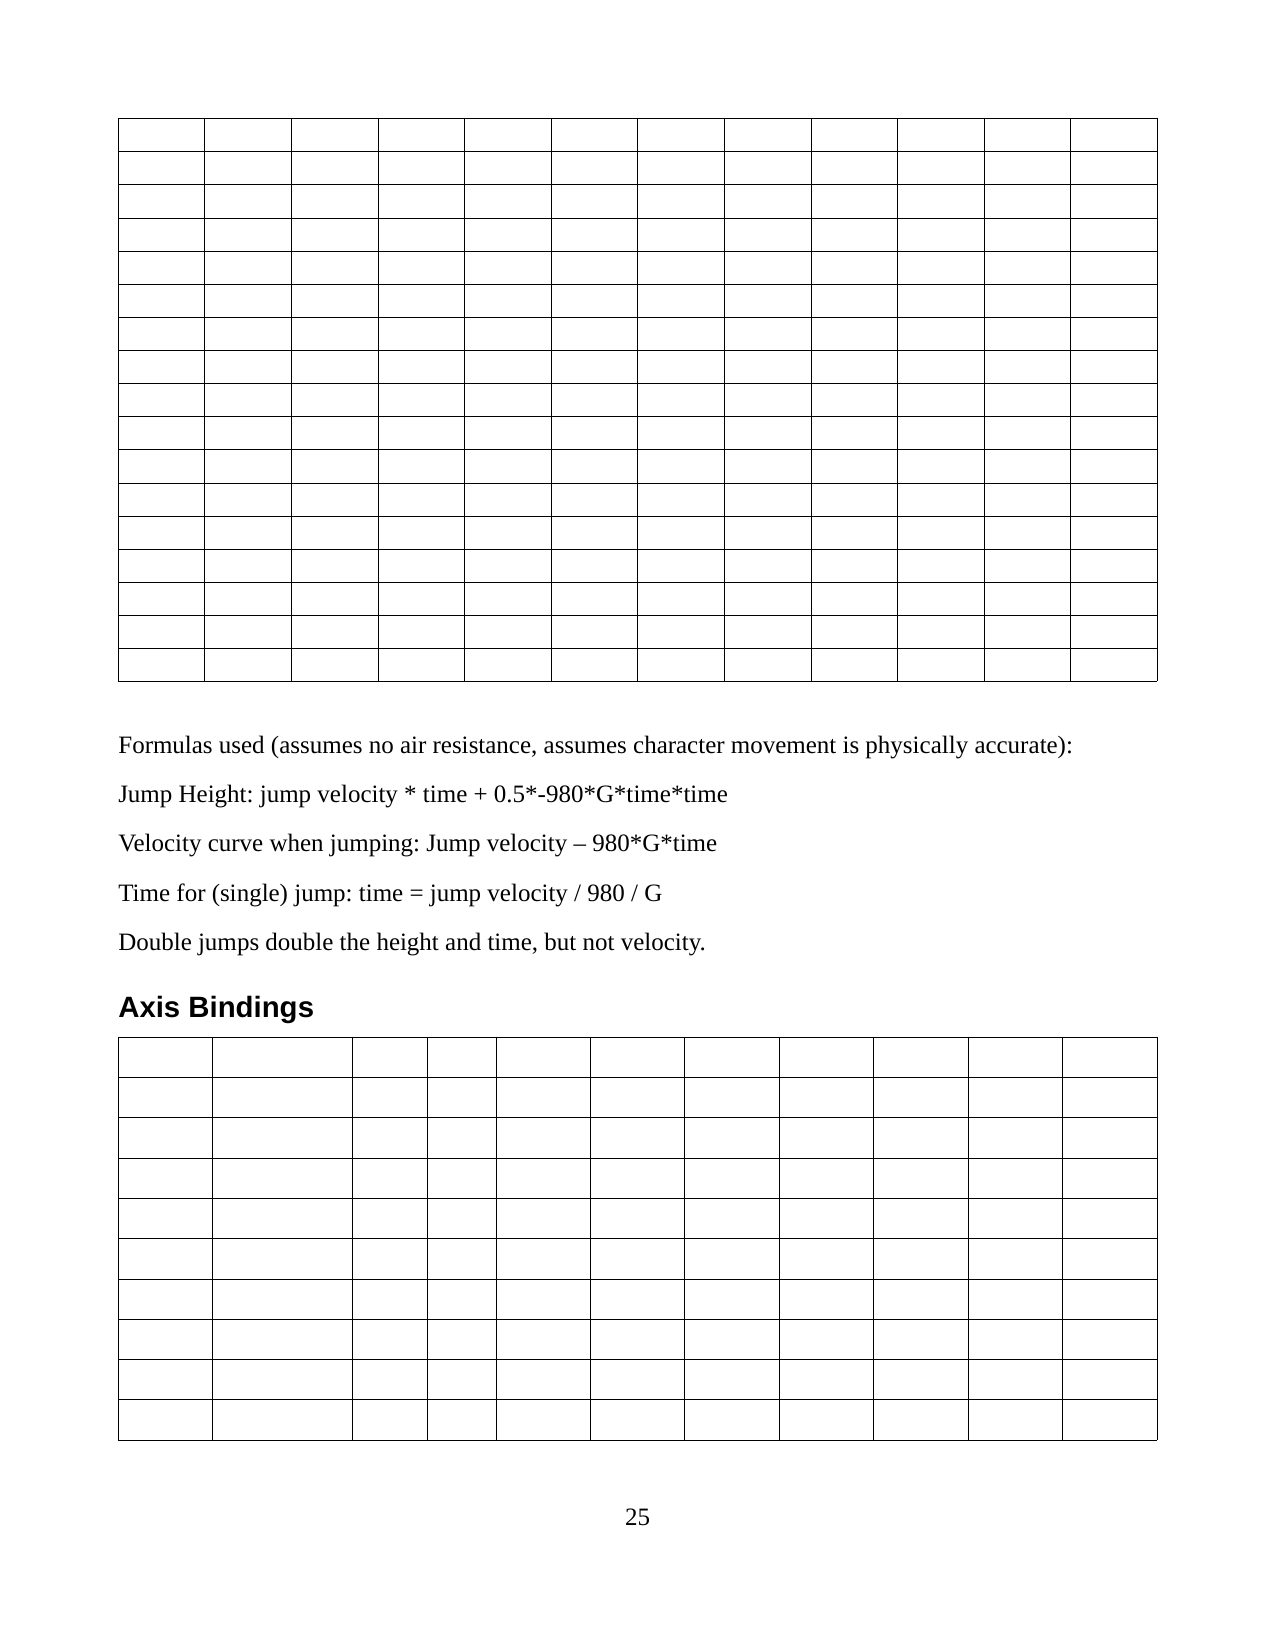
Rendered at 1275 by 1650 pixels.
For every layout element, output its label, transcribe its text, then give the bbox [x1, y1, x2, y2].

table_cell Jump Height [119, 252, 204, 284]
table_cell Time To Reach Kill Velocity [119, 417, 204, 449]
table_cell 1.50 [465, 550, 551, 582]
table_cell [874, 1159, 968, 1198]
table_cell [725, 219, 811, 251]
table_cell [497, 1360, 590, 1399]
table_cell [205, 550, 291, 582]
table_cell [685, 1159, 779, 1198]
table_cell 67.47 [638, 252, 724, 284]
table_cell [205, 219, 291, 251]
table_cell 183.67 [725, 318, 811, 350]
table_cell 268.92 [898, 318, 984, 350]
table_cell Fire [119, 1118, 212, 1157]
table_cell 197.55 [812, 285, 897, 317]
table_cell [725, 583, 811, 615]
table_cell 141.63 [292, 351, 378, 383]
table_cell [591, 1360, 684, 1399]
table_cell 349.97 [1071, 285, 1157, 317]
table_cell [1071, 384, 1157, 416]
table_cell 250.90 [552, 351, 637, 383]
table_cell 761.57 [985, 616, 1070, 648]
table_cell [497, 1320, 590, 1359]
table_cell Crouch [119, 1078, 212, 1117]
table_cell [292, 384, 378, 416]
table_cell Max Survivable Fall Time [119, 550, 204, 582]
table_cell [591, 1118, 684, 1157]
table_cell [205, 351, 291, 383]
table_cell 250.00 [465, 450, 551, 482]
table_cell [497, 1280, 590, 1319]
table_cell [205, 484, 291, 516]
table_cell 2.00 [725, 550, 811, 582]
table_cell 0.61 [725, 152, 811, 184]
table_cell [874, 1118, 968, 1157]
table_cell 0.61 [465, 119, 551, 151]
table_cell 0.81 [985, 152, 1070, 184]
table_cell [205, 384, 291, 416]
table_cell [780, 1280, 873, 1319]
table_cell [685, 1199, 779, 1238]
table_cell 0.38 [292, 152, 378, 184]
table_cell 174.99 [1071, 252, 1157, 284]
table_cell 250.00 [898, 450, 984, 482]
table_cell [428, 1360, 496, 1399]
table_cell [969, 1118, 1062, 1157]
text Jump Height: jump velocity * time + 0.5*-980*G*time*time [118, 779, 1157, 808]
table_cell [205, 285, 291, 317]
table_cell [205, 616, 291, 648]
table_cell 0.51 [292, 119, 378, 151]
table_cell Running Double Jump Height [119, 351, 204, 383]
table_cell 207.36 [465, 351, 551, 383]
table_cell [428, 1400, 496, 1440]
table_cell [353, 1199, 427, 1238]
table_cell 1.20 [1071, 119, 1157, 151]
table_cell [591, 1159, 684, 1198]
table_cell Z [213, 1239, 352, 1278]
table_cell [205, 119, 291, 151]
table_cell 46.08 [465, 252, 551, 284]
table_cell Running Jump Time [119, 152, 204, 184]
table_cell Distance to Reach Kill Velocity [119, 450, 204, 482]
table_cell [969, 1360, 1062, 1399]
table_cell 70.81 [292, 318, 378, 350]
table_cell 1.65 [552, 550, 637, 582]
table_cell 0.42 [379, 152, 464, 184]
table_cell [874, 1239, 968, 1278]
table_header Key [213, 1038, 352, 1077]
table_cell 239.04 [898, 285, 984, 317]
table_cell 0.76 [292, 185, 378, 217]
table_cell 1.35 [812, 185, 897, 217]
table_cell 1.79 [1071, 185, 1157, 217]
table_cell Double Jump Time [119, 119, 204, 151]
table_cell 1.63 [985, 185, 1070, 217]
table_cell [898, 583, 984, 615]
table_cell [969, 1239, 1062, 1278]
table_cell 250.00 [379, 450, 464, 482]
table_cell 38.08 [379, 252, 464, 284]
table_cell 0.71 [898, 417, 984, 449]
table_cell 5,585.66 [985, 649, 1070, 681]
table_header Alt2 [969, 1038, 1062, 1077]
table_cell LeftMouseButton [213, 1118, 352, 1157]
table_cell 1,874.95 [292, 649, 378, 681]
table_cell [1063, 1360, 1157, 1399]
table_cell [1063, 1400, 1157, 1440]
table_cell [205, 152, 291, 184]
table_cell 0.71 [725, 417, 811, 449]
table_cell [780, 1360, 873, 1399]
table_cell 0.67 [812, 152, 897, 184]
table_cell [353, 1280, 427, 1319]
table_cell [1063, 1280, 1157, 1319]
table_cell 76.16 [379, 285, 464, 317]
table_cell [205, 649, 291, 681]
table_cell [428, 1320, 496, 1359]
table_cell 0.56 [379, 119, 464, 151]
table_cell 55.76 [552, 252, 637, 284]
table_cell 98.78 [812, 252, 897, 284]
table_cell 325.39 [985, 318, 1070, 350]
table_cell [119, 484, 204, 516]
table_cell 1.24 [292, 550, 378, 582]
table_cell 222.24 [812, 318, 897, 350]
table_cell 504.62 [465, 616, 551, 648]
table_cell [898, 384, 984, 416]
table_cell 103.68 [465, 318, 551, 350]
text Time for (single) jump: time = jump velocity / 980 / G [118, 878, 1157, 906]
table_cell 0.82 [725, 119, 811, 151]
table_cell [205, 450, 291, 482]
table_cell [812, 384, 897, 416]
table_cell [591, 1199, 684, 1238]
table_cell [497, 1159, 590, 1198]
table_cell 0.36 [638, 517, 724, 549]
table_cell [874, 1078, 968, 1117]
table_cell 787.44 [1071, 351, 1157, 383]
table_cell 2,408.21 [465, 649, 551, 681]
table_cell [428, 1199, 496, 1238]
table_cell [205, 583, 291, 615]
table_cell [205, 252, 291, 284]
table_cell [353, 1320, 427, 1359]
table_cell 81.63 [725, 252, 811, 284]
table_cell 828.01 [1071, 616, 1157, 648]
table_cell 444.49 [812, 351, 897, 383]
table_cell Running Double Jump Time [119, 185, 204, 217]
table_cell [497, 1199, 590, 1238]
table_cell [119, 219, 204, 251]
table_cell [638, 219, 724, 251]
table_cell 650.78 [985, 351, 1070, 383]
table_cell 0.71 [985, 417, 1070, 449]
table_cell 2.93 [1071, 550, 1157, 582]
table_cell Max Survivable Fall Height [119, 649, 204, 681]
table_header Cmd [591, 1038, 684, 1077]
table_cell [638, 384, 724, 416]
table_cell [552, 219, 637, 251]
table_cell MouseWheelUp [213, 1280, 352, 1319]
table_cell [969, 1078, 1062, 1117]
table_cell [780, 1159, 873, 1198]
table_cell [205, 417, 291, 449]
table_cell 1.09 [985, 119, 1070, 151]
table_cell 367.35 [725, 351, 811, 383]
table_cell 2.42 [898, 550, 984, 582]
table_cell 0.71 [638, 417, 724, 449]
table_cell 0.74 [638, 119, 724, 151]
table_cell [379, 484, 464, 516]
table_cell 0.71 [1071, 417, 1157, 449]
table_cell 0 [213, 1400, 352, 1440]
table_cell [874, 1199, 968, 1238]
table_cell [780, 1239, 873, 1278]
table_cell [780, 1078, 873, 1117]
table_cell 111.51 [552, 285, 637, 317]
table_cell 454.08 [292, 616, 378, 648]
table_cell [812, 583, 897, 615]
table_cell 2,745.73 [552, 649, 637, 681]
table_cell 85.69 [379, 318, 464, 350]
table_cell [497, 1078, 590, 1117]
table_cell [780, 1199, 873, 1238]
table_cell [985, 484, 1070, 516]
table_cell MouseWheelDown [213, 1320, 352, 1359]
table_cell [497, 1400, 590, 1440]
table_cell 608.40 [725, 616, 811, 648]
table_cell Switch to Next Weapon [119, 1280, 212, 1319]
table_cell Switch to Best Weapon [119, 1360, 212, 1399]
table_cell [874, 1320, 968, 1359]
table_cell 0.71 [379, 417, 464, 449]
table_cell [119, 384, 204, 416]
table_cell [812, 484, 897, 516]
table_cell [969, 1320, 1062, 1359]
table_cell [685, 1118, 779, 1157]
table_cell 171.37 [379, 351, 464, 383]
table_cell 144.62 [985, 252, 1070, 284]
table_cell [591, 1239, 684, 1278]
table_cell [725, 484, 811, 516]
table_cell [725, 384, 811, 416]
table_cell 393.72 [1071, 318, 1157, 350]
table_cell 250.00 [1071, 450, 1157, 482]
table_cell [780, 1400, 873, 1440]
table_cell 1.37 [379, 550, 464, 582]
table_cell 1.22 [725, 185, 811, 217]
table_cell 0.90 [812, 119, 897, 151]
table_cell 0.67 [552, 119, 637, 151]
text Formulas used (assumes no air resistance, assumes character movement is physically accurate): [118, 730, 1157, 759]
table_cell [353, 1239, 427, 1278]
table_cell [428, 1078, 496, 1117]
table_cell 92.16 [465, 285, 551, 317]
table_cell [428, 1159, 496, 1198]
table_cell 569.34 [638, 616, 724, 648]
text Velocity curve when jumping: Jump velocity – 980*G*time [118, 828, 1157, 857]
table_cell [1063, 1159, 1157, 1198]
table_cell [874, 1360, 968, 1399]
table_cell 2,120.57 [379, 649, 464, 681]
table_cell [591, 1280, 684, 1319]
table_cell 1.01 [552, 185, 637, 217]
table_header Shift2 [780, 1038, 873, 1077]
table_cell 0.71 [292, 417, 378, 449]
table_cell [465, 219, 551, 251]
table_cell [205, 318, 291, 350]
table_cell [591, 1400, 684, 1440]
table_cell 0.44 [812, 517, 897, 549]
table_cell [353, 1118, 427, 1157]
table_cell 0.51 [552, 152, 637, 184]
table_cell 4,161.60 [812, 649, 897, 681]
table_cell [292, 219, 378, 251]
table_cell [292, 583, 378, 615]
table_cell 0.71 [465, 417, 551, 449]
table_cell [205, 517, 291, 549]
table_cell [465, 484, 551, 516]
table_cell ] [685, 1280, 779, 1319]
table_cell 125.45 [552, 318, 637, 350]
table_cell [812, 219, 897, 251]
table_cell 0.53 [985, 517, 1070, 549]
table_cell 250.00 [812, 450, 897, 482]
table_cell [685, 1400, 779, 1440]
table_header Alt [497, 1038, 590, 1077]
table_cell 0.30 [465, 517, 551, 549]
table_cell 0.99 [898, 119, 984, 151]
table_cell [1063, 1118, 1157, 1157]
table_cell 0.71 [552, 417, 637, 449]
table_cell [119, 583, 204, 615]
table_cell [465, 384, 551, 416]
table_cell 62.95 [292, 285, 378, 317]
table_cell [1063, 1078, 1157, 1117]
table_cell [552, 583, 637, 615]
table_cell 1.11 [638, 185, 724, 217]
table_cell [969, 1400, 1062, 1440]
table_cell [1071, 583, 1157, 615]
table_cell [353, 1400, 427, 1440]
table_cell [497, 1239, 590, 1278]
table_cell [428, 1280, 496, 1319]
table_cell 2.66 [985, 550, 1070, 582]
table_cell [428, 1118, 496, 1157]
table_cell 3,610.00 [725, 649, 811, 681]
table_cell [685, 1360, 779, 1399]
table_cell Running Jump Height [119, 318, 204, 350]
table_cell 119.52 [898, 252, 984, 284]
table_cell C [213, 1078, 352, 1117]
table_cell [379, 583, 464, 615]
table_cell [465, 583, 551, 615]
table_cell Toggle First/Third Person View [119, 1199, 212, 1238]
table_cell [1063, 1239, 1157, 1278]
table_cell 0.71 [812, 417, 897, 449]
table_cell 652.86 [812, 616, 897, 648]
table_cell 250.00 [985, 450, 1070, 482]
table_cell Min Time for Fall Damage [119, 517, 204, 549]
table_cell 0.25 [292, 517, 378, 549]
table_cell [379, 384, 464, 416]
table_cell [353, 1360, 427, 1399]
table_cell [898, 219, 984, 251]
table_cell [552, 484, 637, 516]
table_cell 303.59 [638, 351, 724, 383]
table_cell [591, 1320, 684, 1359]
table_cell 250.00 [292, 450, 378, 482]
table_cell 0.56 [638, 152, 724, 184]
table_cell Jump [119, 1159, 212, 1198]
table_cell [1071, 219, 1157, 251]
table_cell 0.92 [465, 185, 551, 217]
table_cell 0.48 [898, 517, 984, 549]
table_cell 250.00 [725, 450, 811, 482]
table_header Ctrl2 [874, 1038, 968, 1077]
table_cell 134.93 [638, 285, 724, 317]
table_cell 703.59 [898, 616, 984, 648]
table_header Cmd2 [1063, 1038, 1157, 1077]
table_cell 0.90 [1071, 152, 1157, 184]
table_cell 534.95 [552, 616, 637, 648]
table_cell [591, 1078, 684, 1117]
table_cell [1071, 484, 1157, 516]
table_cell 250.00 [552, 450, 637, 482]
table_cell [1063, 1320, 1157, 1359]
table_cell 537.83 [898, 351, 984, 383]
table_cell [353, 1159, 427, 1198]
table_cell [ [685, 1320, 779, 1359]
table_cell 0.46 [465, 152, 551, 184]
table_cell [1063, 1199, 1157, 1238]
table_cell 0.27 [379, 517, 464, 549]
text Double jumps double the height and time, but not velocity. [118, 927, 1157, 955]
table_cell [780, 1118, 873, 1157]
table_cell [205, 185, 291, 217]
table_cell [780, 1320, 873, 1359]
table_cell [969, 1280, 1062, 1319]
table_cell [969, 1199, 1062, 1238]
table_cell 1.48 [898, 185, 984, 217]
table_cell [898, 484, 984, 516]
table_cell Switch to Previous Weapon [119, 1320, 212, 1359]
table_cell SpaceBar [213, 1159, 352, 1198]
subtitle Axis Bindings [118, 990, 1157, 1024]
table_header Key2 [685, 1038, 779, 1077]
table_cell Min Height for Fall Damage [119, 616, 204, 648]
table_cell 3,142.56 [638, 649, 724, 681]
table_cell [874, 1280, 968, 1319]
table_cell Switch to No Weapon [119, 1400, 212, 1440]
table_header Action [119, 1038, 212, 1077]
table_cell 289.23 [985, 285, 1070, 317]
table_cell F7 [213, 1199, 352, 1238]
table_cell 4,813.64 [898, 649, 984, 681]
table_header Ctrl [428, 1038, 496, 1077]
table_cell [292, 484, 378, 516]
table_cell [985, 583, 1070, 615]
table_cell [985, 384, 1070, 416]
table_cell [985, 219, 1070, 251]
table_cell [969, 1159, 1062, 1198]
table_cell [552, 384, 637, 416]
table_cell B [213, 1360, 352, 1399]
table_cell 1.82 [638, 550, 724, 582]
table_cell 0.74 [898, 152, 984, 184]
table_cell [685, 1239, 779, 1278]
table_cell [638, 583, 724, 615]
table_cell [379, 219, 464, 251]
table_cell 250.00 [638, 450, 724, 482]
table_cell 0.84 [379, 185, 464, 217]
table_cell 163.27 [725, 285, 811, 317]
table_cell 151.80 [638, 318, 724, 350]
table_cell Zoom [119, 1239, 212, 1278]
table_header Shift [353, 1038, 427, 1077]
table_cell [874, 1400, 968, 1440]
table_cell 0.40 [725, 517, 811, 549]
table_cell [685, 1078, 779, 1117]
table_cell [497, 1118, 590, 1157]
table_cell [428, 1239, 496, 1278]
table_cell 6,501.17 [1071, 649, 1157, 681]
table_cell 0.33 [552, 517, 637, 549]
table_cell [638, 484, 724, 516]
table_cell 0.59 [1071, 517, 1157, 549]
table_cell 477.82 [379, 616, 464, 648]
table_cell 2.20 [812, 550, 897, 582]
table_cell [353, 1078, 427, 1117]
table_cell 31.47 [292, 252, 378, 284]
table_cell Double Jump Height [119, 285, 204, 317]
